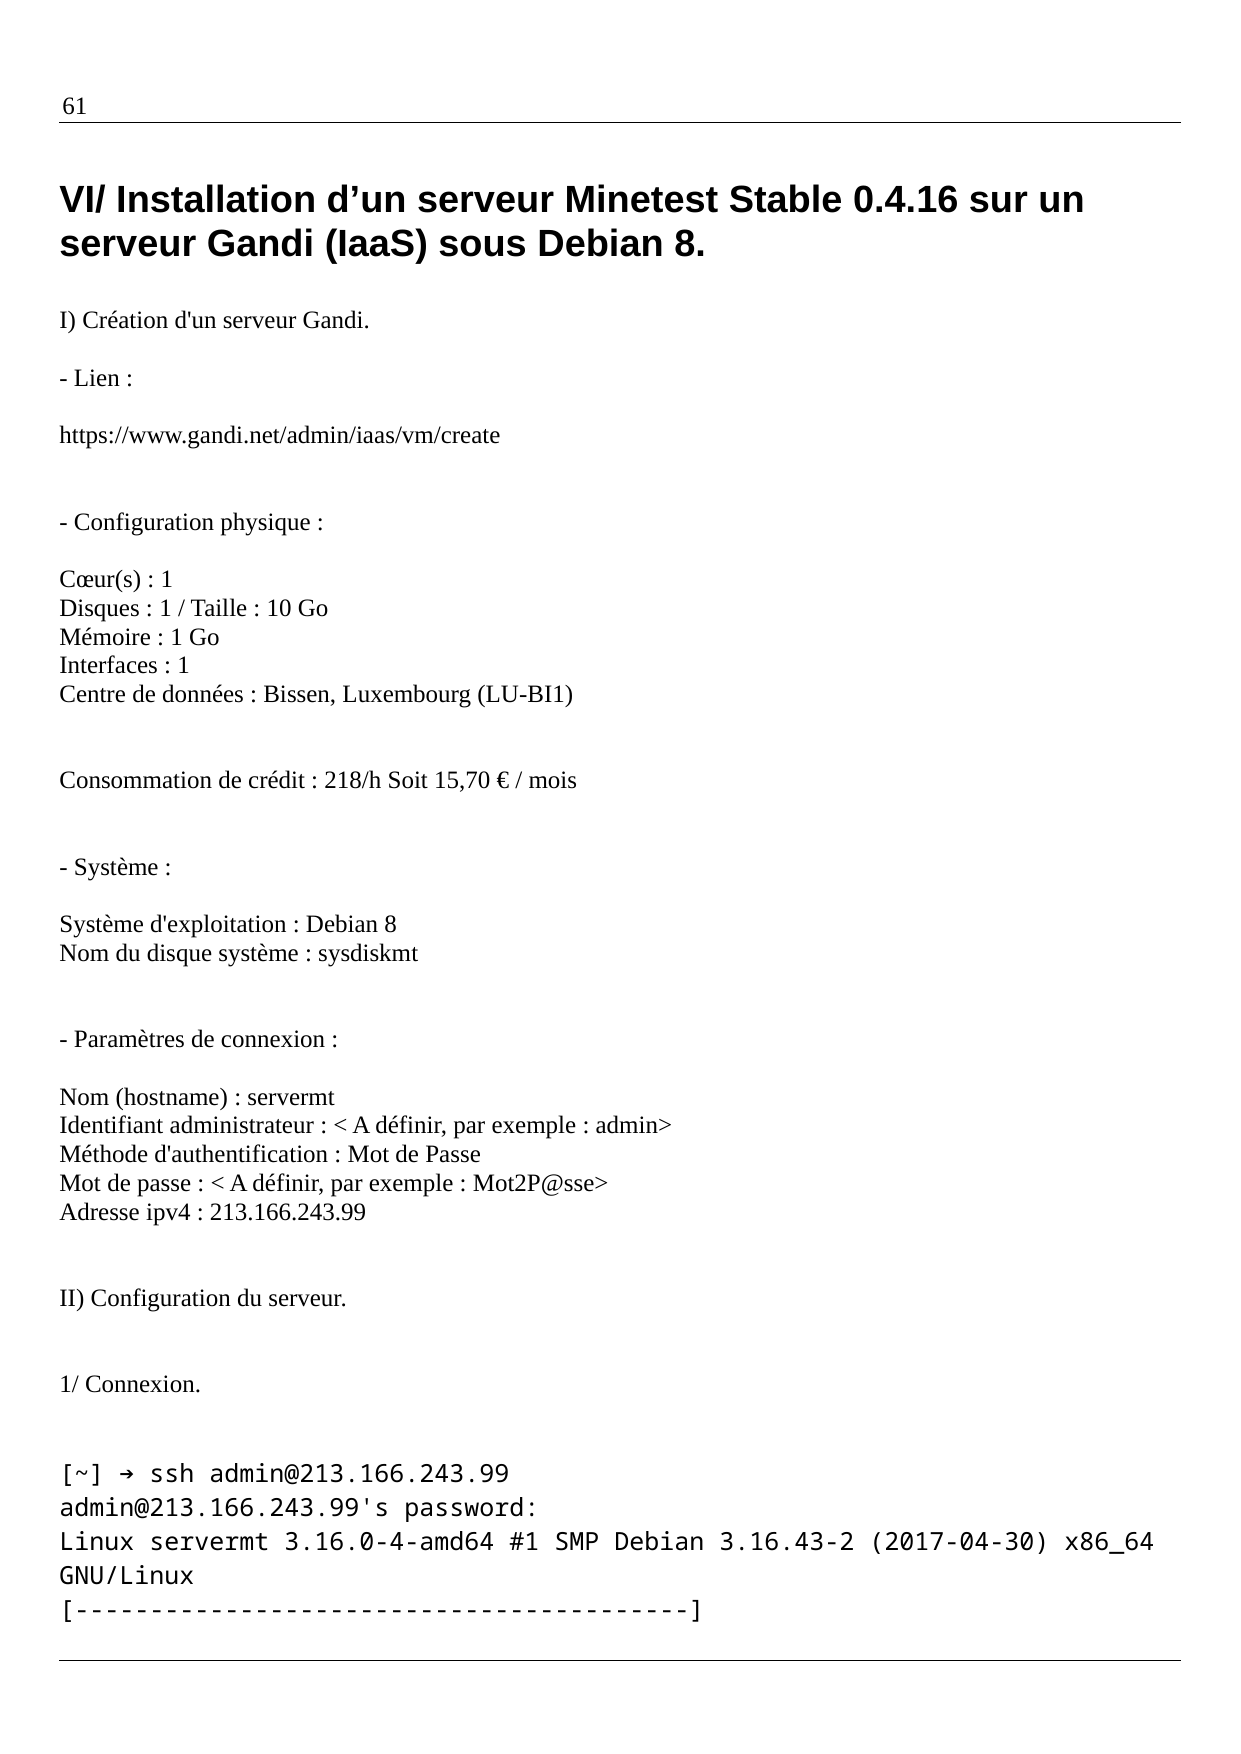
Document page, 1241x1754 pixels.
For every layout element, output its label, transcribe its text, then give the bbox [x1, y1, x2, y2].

text Nom (hostname) : servermt [59, 1082, 1181, 1111]
text I) Création d'un serveur Gandi. [59, 306, 1181, 334]
text 1/ Connexion. [59, 1369, 1181, 1398]
text Linux servermt 3.16.0-4-amd64 #1 SMP Debian 3.16.43-2 (2017-04-30) x86_64 GNU/Linux [59, 1524, 1181, 1592]
text Mémoire : 1 Go [59, 622, 1181, 651]
text - Paramètres de connexion : [59, 1024, 1181, 1053]
text Système d'exploitation : Debian 8 [59, 909, 1181, 938]
text admin@213.166.243.99's password: [59, 1489, 1181, 1524]
text Identifiant administrateur : < A définir, par exemple : admin> [59, 1111, 1181, 1139]
text [~] ➔ ssh admin@213.166.243.99 [59, 1456, 1181, 1489]
text Adresse ipv4 : 213.166.243.99 [59, 1197, 1181, 1226]
text Méthode d'authentification : Mot de Passe [59, 1139, 1181, 1168]
text Consommation de crédit : 218/h Soit 15,70 € / mois [59, 766, 1181, 794]
subtitle VI/ Installation d’un serveur Minetest Stable 0.4.16 sur un serveur Gandi (IaaS) sous Debian 8. [59, 177, 1181, 264]
text [-----------------------------------------] [59, 1592, 1181, 1626]
text II) Configuration du serveur. [59, 1283, 1181, 1312]
text Disques : 1 / Taille : 10 Go [59, 593, 1181, 622]
text Interfaces : 1 [59, 651, 1181, 679]
text Mot de passe : < A définir, par exemple : Mot2P@sse> [59, 1168, 1181, 1197]
text Cœur(s) : 1 [59, 564, 1181, 593]
text Centre de données : Bissen, Luxembourg (LU-BI1) [59, 679, 1181, 708]
text Nom du disque système : sysdiskmt [59, 938, 1181, 967]
text - Lien : [59, 363, 1181, 392]
text - Système : [59, 852, 1181, 881]
text https://www.gandi.net/admin/iaas/vm/create [59, 421, 1181, 449]
text - Configuration physique : [59, 507, 1181, 536]
